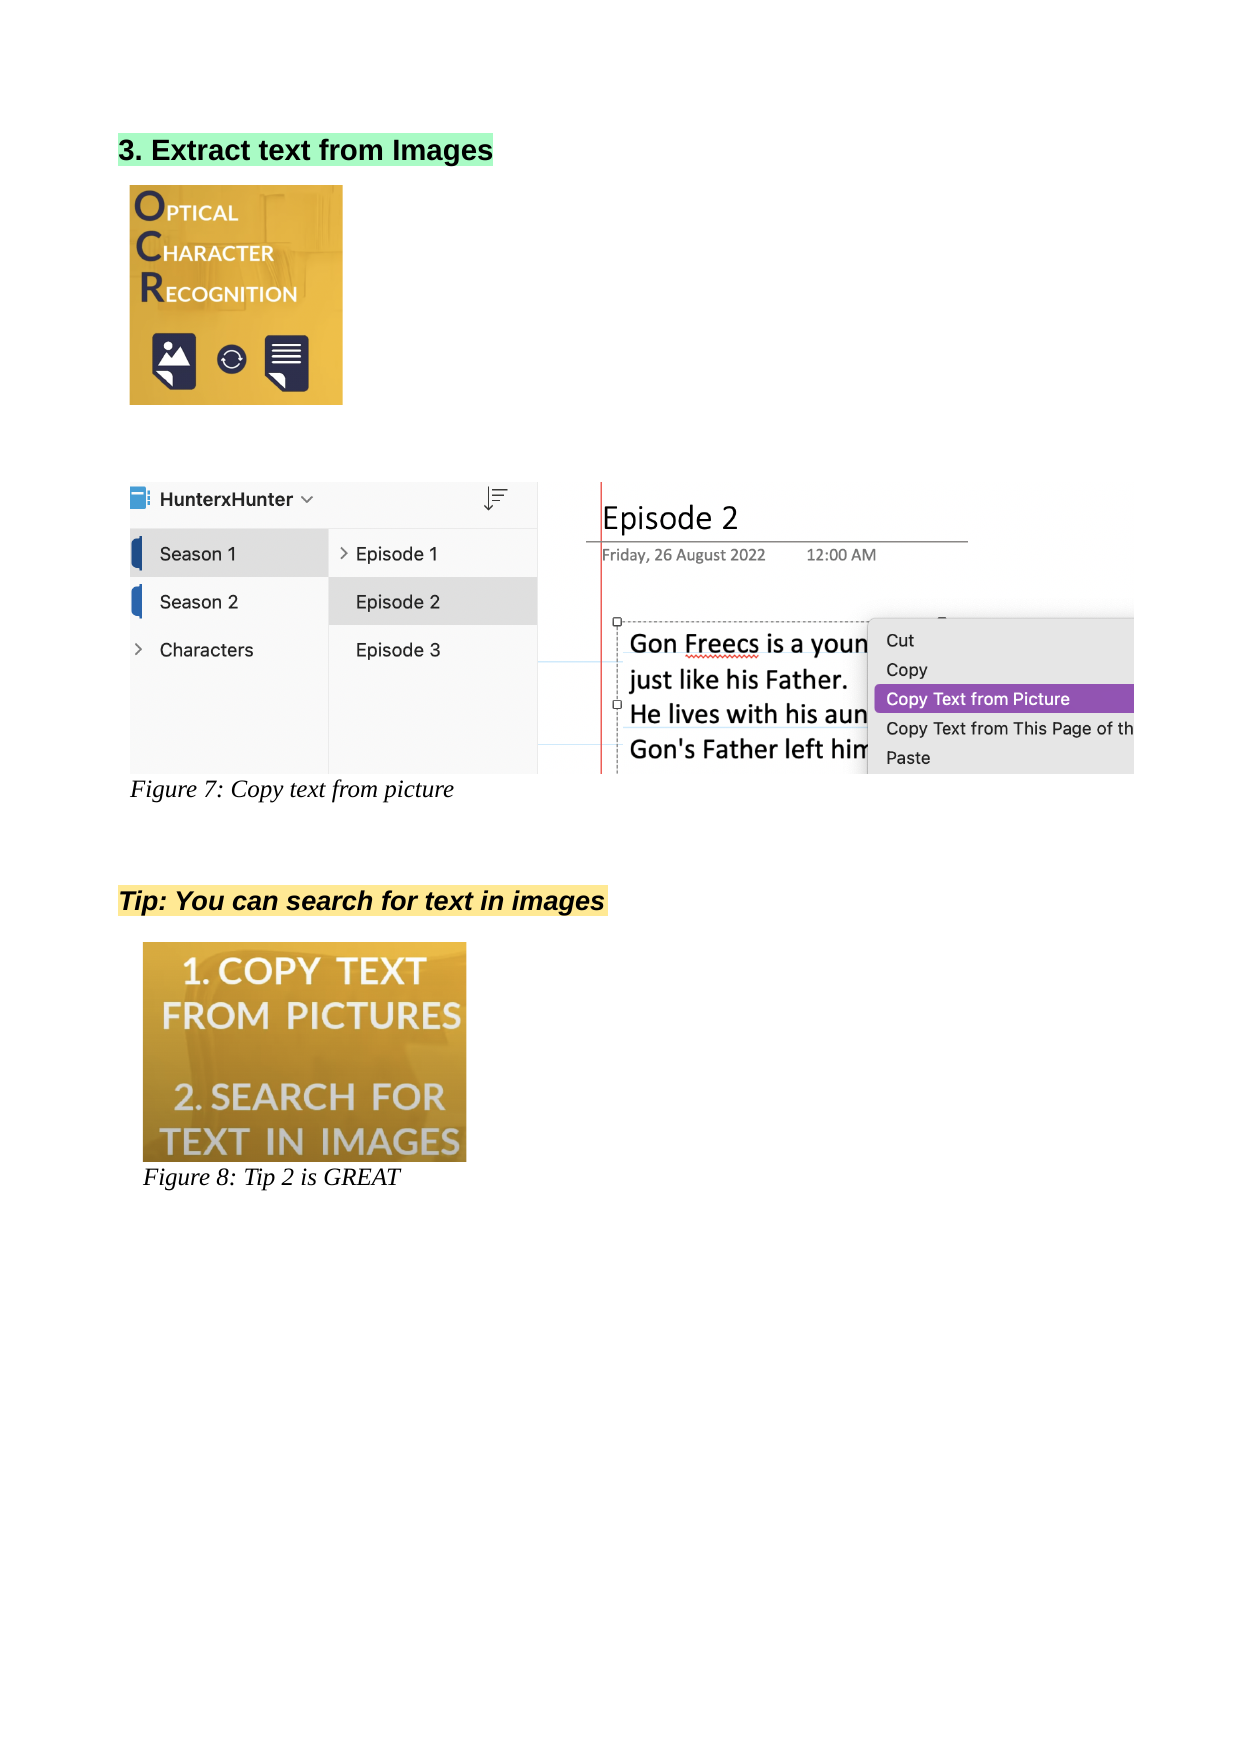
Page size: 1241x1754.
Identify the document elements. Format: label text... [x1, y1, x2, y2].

picture [142, 942, 467, 1162]
picture [130, 482, 1134, 774]
subtitle 3. Extract text from Images [493, 133, 1122, 166]
text Figure 7: Copy text from picture [130, 774, 1134, 802]
picture [129, 185, 343, 405]
subtitle Tip: You can search for text in images [608, 885, 1122, 916]
text Figure 8: Tip 2 is GREAT [143, 1162, 467, 1190]
